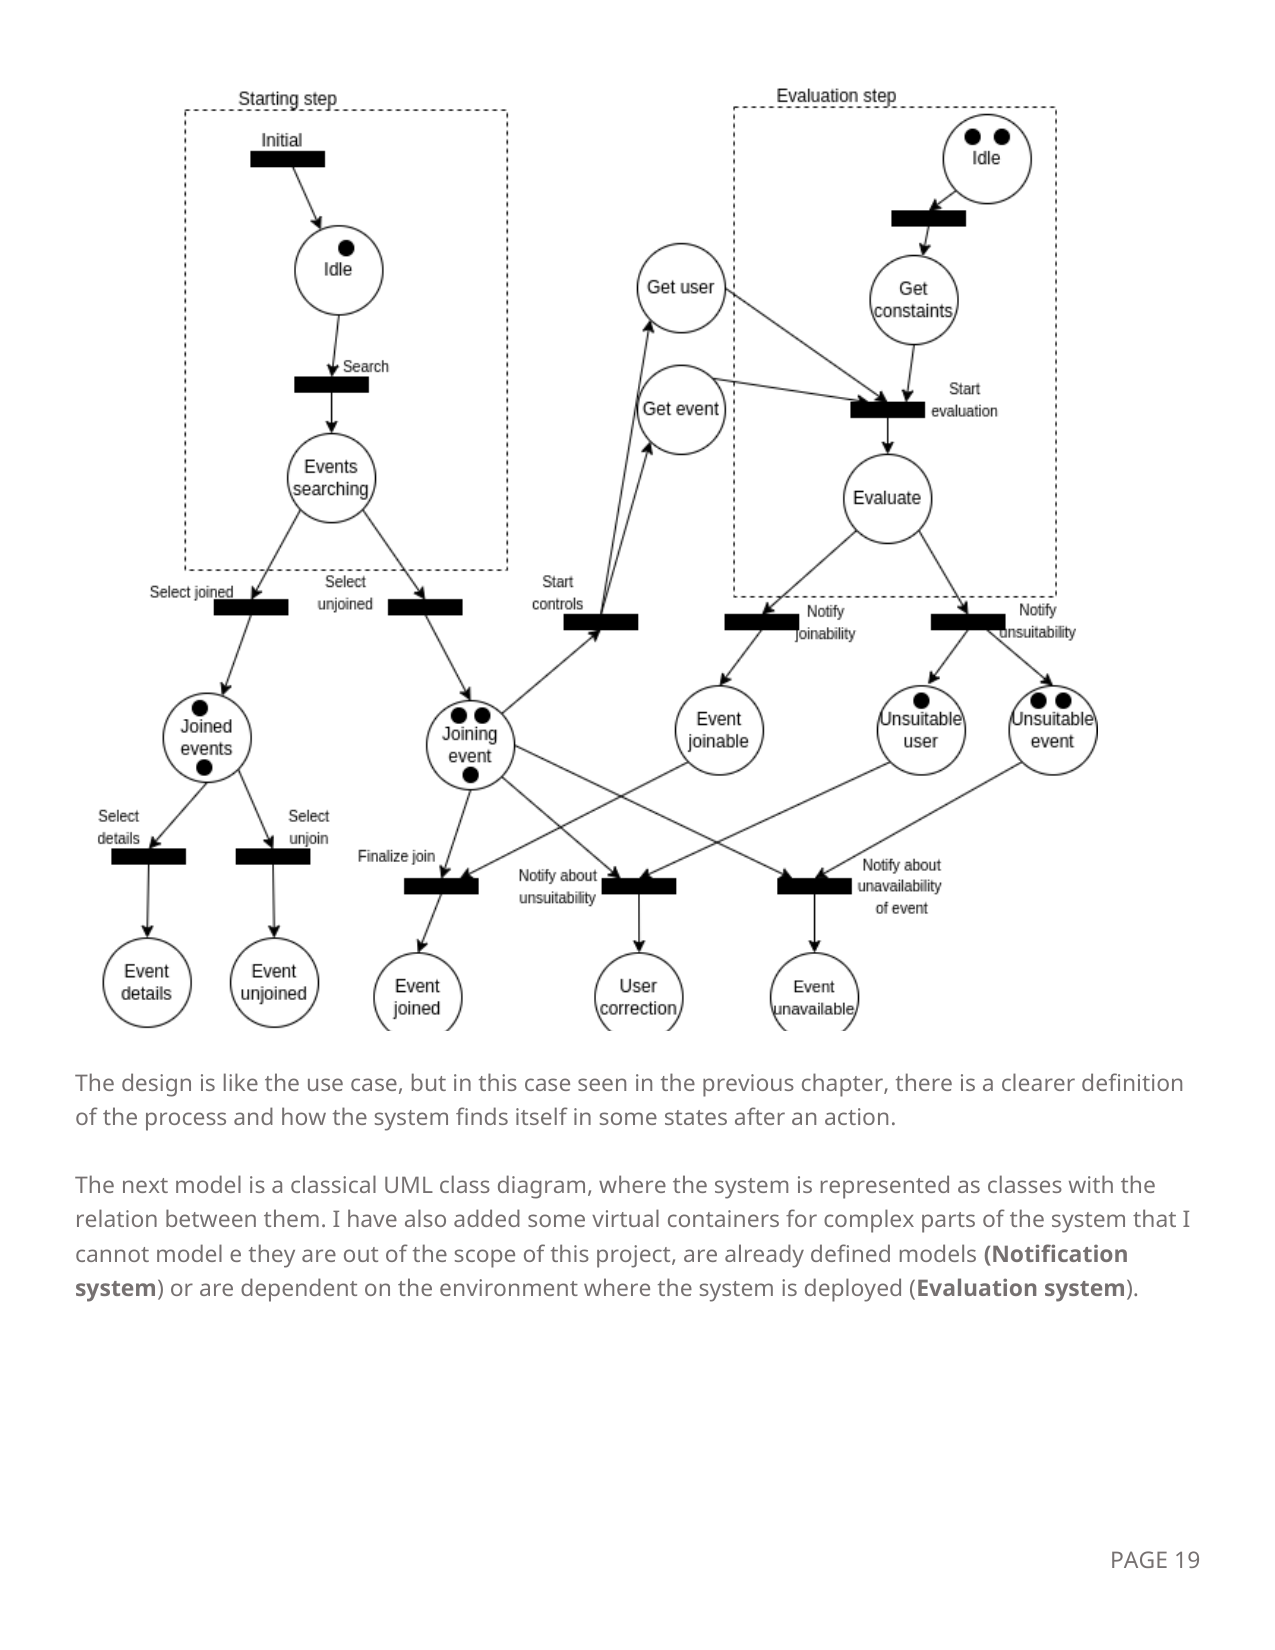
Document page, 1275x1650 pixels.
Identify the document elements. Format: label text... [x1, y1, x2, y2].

text The next model is a classical UML class diagram, where the system is represented as classes with the relation between them. I have also added some virtual containers for complex parts of the system that I cannot model e they are out of the scope of this project, are already defined models (Notification system) or are dependent on the environment where the system is deployed (Evaluation system). [75, 1169, 1200, 1303]
text The design is like the use case, but in this case seen in the previous chapter, there is a clearer definition of the process and how the system finds itself in some states after an action. [75, 1067, 1200, 1133]
